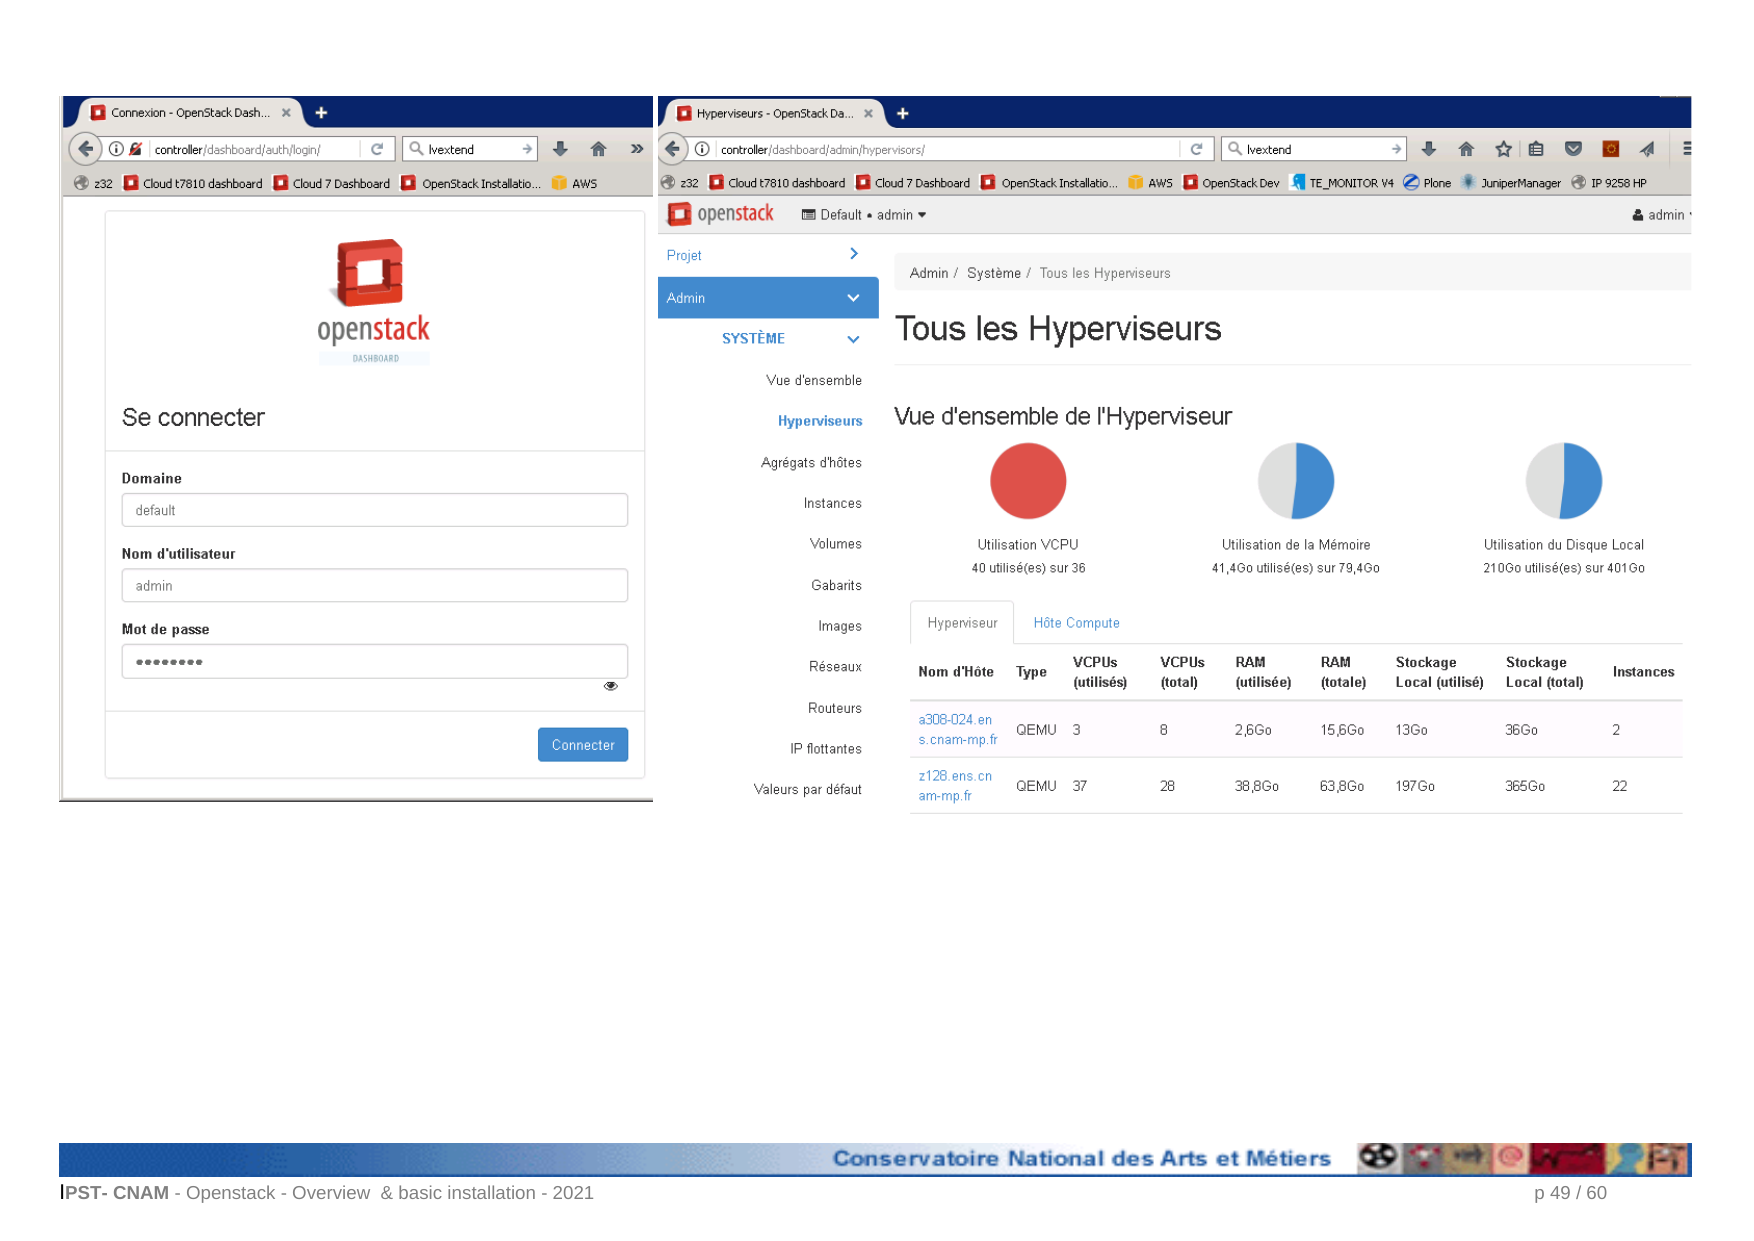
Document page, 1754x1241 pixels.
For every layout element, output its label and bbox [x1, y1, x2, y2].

picture [658, 96, 1692, 823]
picture [59, 96, 653, 802]
